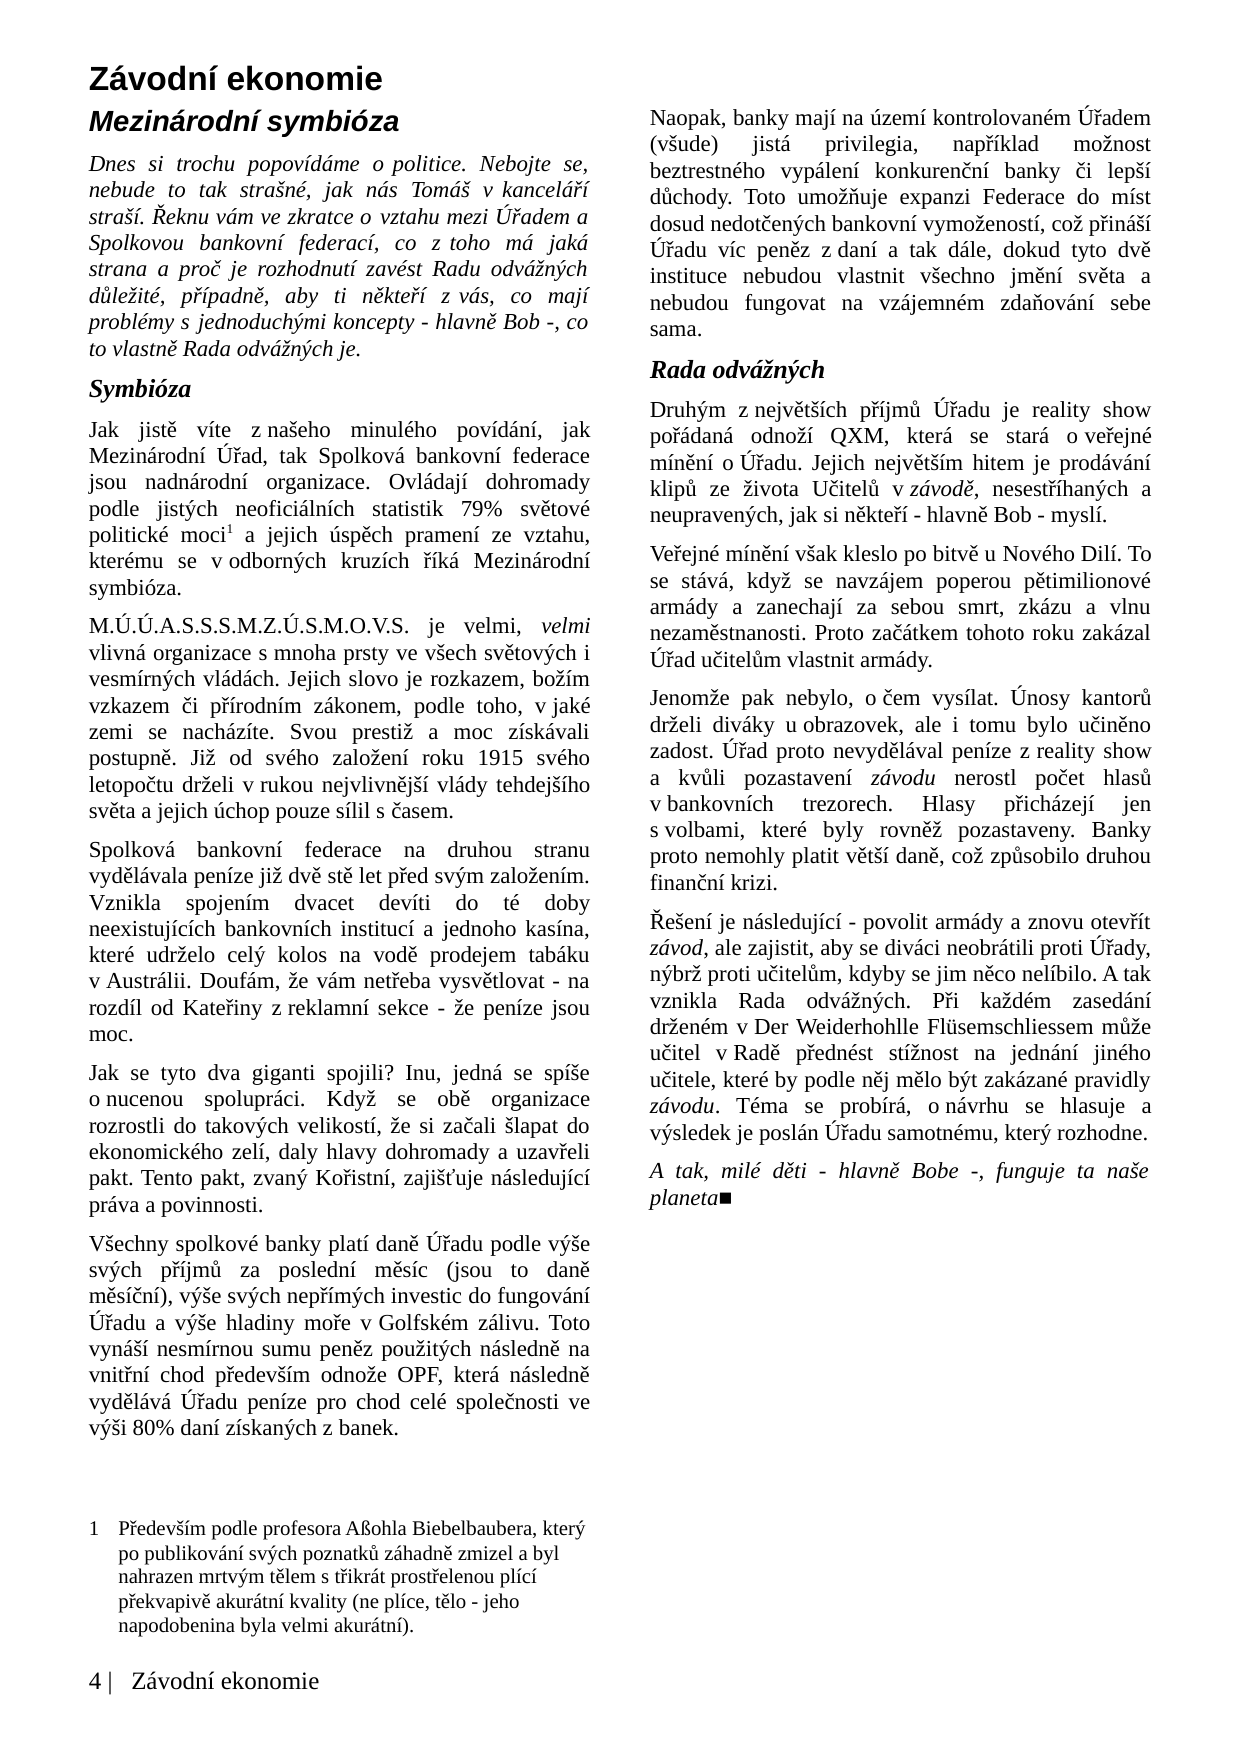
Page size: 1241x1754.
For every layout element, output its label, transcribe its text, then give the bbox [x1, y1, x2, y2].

text Spolková bankovní federace na druhou stranu vydělávala peníze již dvě stě let před svým založením. Vznikla spojením dvacet devíti do té doby neexistujících bankovních institucí a jednoho kasína, které udrželo celý kolos na vodě prodejem tabáku v Austrálii. Doufám, že vám netřeba vysvětlovat - na rozdíl od Kateřiny z reklamní sekce - že peníze jsou moc. [88, 836, 591, 1047]
text Dnes si trochu popovídáme o politice. Nebojte se, nebude to tak strašné, jak nás Tomáš v kanceláří straší. Řeknu vám ve zkratce o vztahu mezi Úřadem a Spolkovou bankovní federací, co z toho má jaká strana a proč je rozhodnutí zavést Radu odvážných důležité, případně, aby ti někteří z vás, co mají problémy s jednoduchými koncepty - hlavně Bob -, co to vlastně Rada odvážných je. [88, 150, 591, 361]
subtitle Mezinárodní symbióza [88, 104, 591, 138]
subtitle A tak, milé děti - hlavně Bobe -, funguje ta naše planeta■ [649, 1157, 1152, 1210]
text Všechny spolkové banky platí daně Úřadu podle výše svých příjmů za poslední měsíc (jsou to daně měsíční), výše svých nepřímých investic do fungování Úřadu a výše hladiny moře v Golfském zálivu. Toto vynáší nesmírnou sumu peněz použitých následně na vnitřní chod především odnože OPF, která následně vydělává Úřadu peníze pro chod celé společnosti ve výši 80% daní získaných z banek. [88, 1229, 591, 1440]
text Jenomže pak nebylo, o čem vysílat. Únosy kantorů drželi diváky u obrazovek, ale i tomu bylo učiněno zadost. Úřad proto nevydělával peníze z reality show a kvůli pozastavení závodu nerostl počet hlasů v bankovních trezorech. Hlasy přicházejí jen s volbami, které byly rovněž pozastaveny. Banky proto nemohly platit větší daně, což způsobilo druhou finanční krizi. [649, 684, 1152, 895]
text Naopak, banky mají na území kontrolovaném Úřadem (všude) jistá privilegia, například možnost beztrestného vypálení konkurenční banky či lepší důchody. Toto umožňuje expanzi Federace do míst dosud nedotčených bankovní vymožeností, což přináší Úřadu víc peněz z daní a tak dále, dokud tyto dvě instituce nebudou vlastnit všechno jmění světa a nebudou fungovat na vzájemném zdaňování sebe sama. [649, 104, 1152, 341]
text Symbióza [88, 373, 591, 403]
subtitle Závodní ekonomie [88, 59, 1152, 98]
text Jak jistě víte z našeho minulého povídání, jak Mezinárodní Úřad, tak Spolková bankovní federace jsou nadnárodní organizace. Ovládají dohromady podle jistých neoficiálních statistik 79% světové politické moci a jejich úspěch pramení ze vztahu, kterému se v odborných kruzích říká Mezinárodní symbióza. [88, 416, 591, 600]
text M.Ú.Ú.A.S.S.S.M.Z.Ú.S.M.O.V.S. je velmi, velmi vlivná organizace s mnoha prsty ve všech světových i vesmírných vládách. Jejich slovo je rozkazem, božím vzkazem či přírodním zákonem, podle toho, v jaké zemi se nacházíte. Svou prestiž a moc získávali postupně. Již od svého založení roku 1915 svého letopočtu drželi v rukou nejvlivnější vlády tehdejšího světa a jejich úchop pouze sílil s časem. [88, 613, 591, 823]
text Rada odvážných [649, 354, 1152, 384]
text Především podle profesora Aßohla Biebelbaubera, který po publikování svých poznatků záhadně zmizel a byl nahrazen mrtvým tělem s třikrát prostřelenou plící překvapivě akurátní kvality (ne plíce, tělo - jeho napodobenina byla velmi akurátní). [88, 1516, 591, 1637]
text Jak se tyto dva giganti spojili? Inu, jedná se spíše o nucenou spolupráci. Když se obě organizace rozrostli do takových velikostí, že si začali šlapat do ekonomického zelí, daly hlavy dohromady a uzavřeli pakt. Tento pakt, zvaný Kořistní, zajišťuje následující práva a povinnosti. [88, 1059, 591, 1217]
text Veřejné mínění však kleslo po bitvě u Nového Dilí. To se stává, když se navzájem poperou pětimilionové armády a zanechají za sebou smrt, zkázu a vlnu nezaměstnanosti. Proto začátkem tohoto roku zakázal Úřad učitelům vlastnit armády. [649, 540, 1152, 672]
text Řešení je následující - povolit armády a znovu otevřít závod, ale zajistit, aby se diváci neobrátili proti Úřady, nýbrž proti učitelům, kdyby se jim něco nelíbilo. A tak vznikla Rada odvážných. Při každém zasedání drženém v Der Weiderhohlle Flüsemschliessem může učitel v Radě přednést stížnost na jednání jiného učitele, které by podle něj mělo být zakázané pravidly závodu. Téma se probírá, o návrhu se hlasuje a výsledek je poslán Úřadu samotnému, který rozhodne. [649, 908, 1152, 1145]
text Druhým z největších příjmů Úřadu je reality show pořádaná odnoží QXM, která se stará o veřejné mínění o Úřadu. Jejich největším hitem je prodávání klipů ze života Učitelů v závodě, nesestříhaných a neupravených, jak si někteří - hlavně Bob - myslí. [649, 396, 1152, 528]
